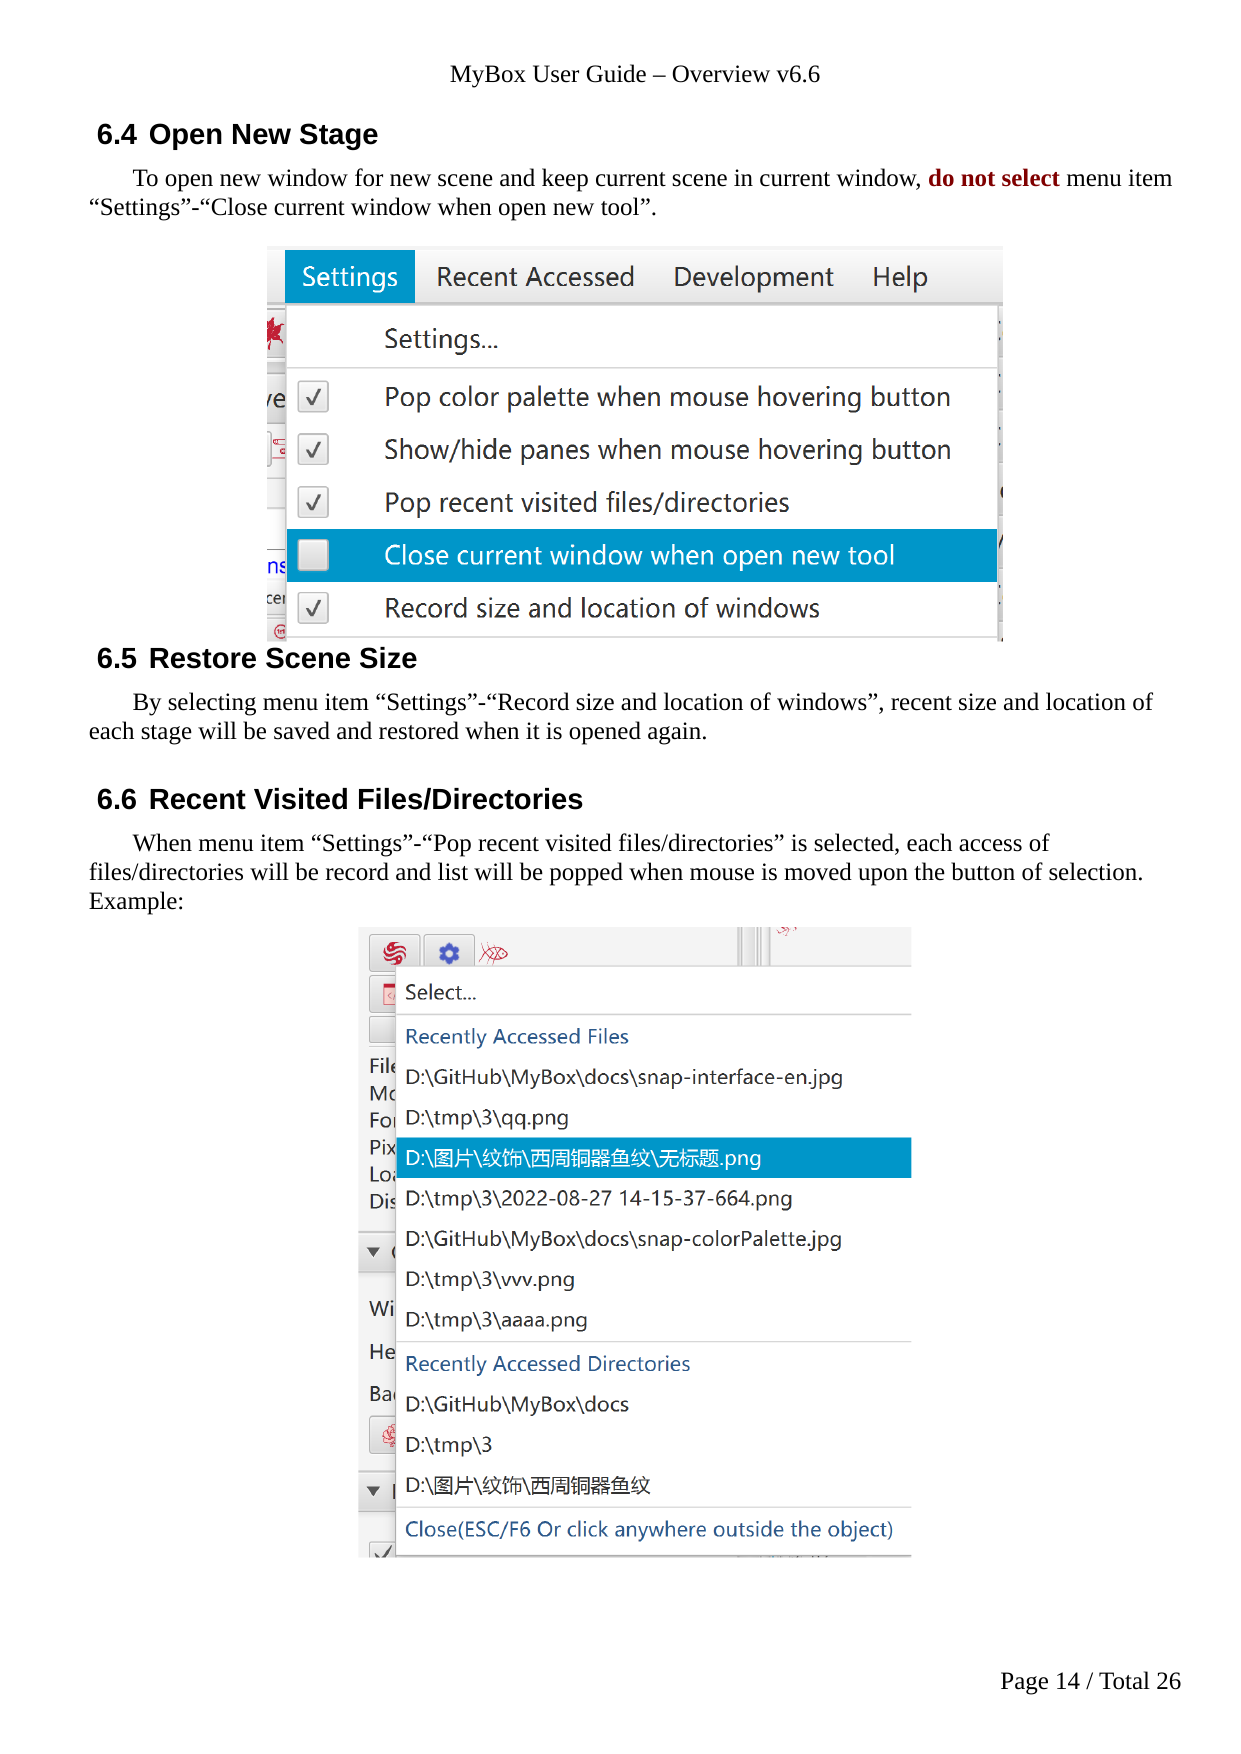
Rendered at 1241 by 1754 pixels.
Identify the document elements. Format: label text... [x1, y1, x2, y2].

text By selecting menu item “Settings”-“Record size and location of windows”, recent size and location of each stage will be saved and restored when it is opened again. [88, 687, 1181, 745]
picture [358, 927, 912, 1558]
subtitle Open New Stage [88, 117, 1181, 151]
text To open new window for new scene and keep current scene in current window, do not select menu item “Settings”-“Close current window when open new tool”. [88, 163, 1181, 221]
subtitle Recent Visited Files/Directories [88, 782, 1181, 816]
picture [266, 233, 1003, 642]
text When menu item “Settings”-“Pop recent visited files/directories” is selected, each access of files/directories will be record and list will be popped when mouse is moved upon the button of selection. Example: [88, 828, 1181, 914]
subtitle Restore Scene Size [88, 258, 1181, 675]
